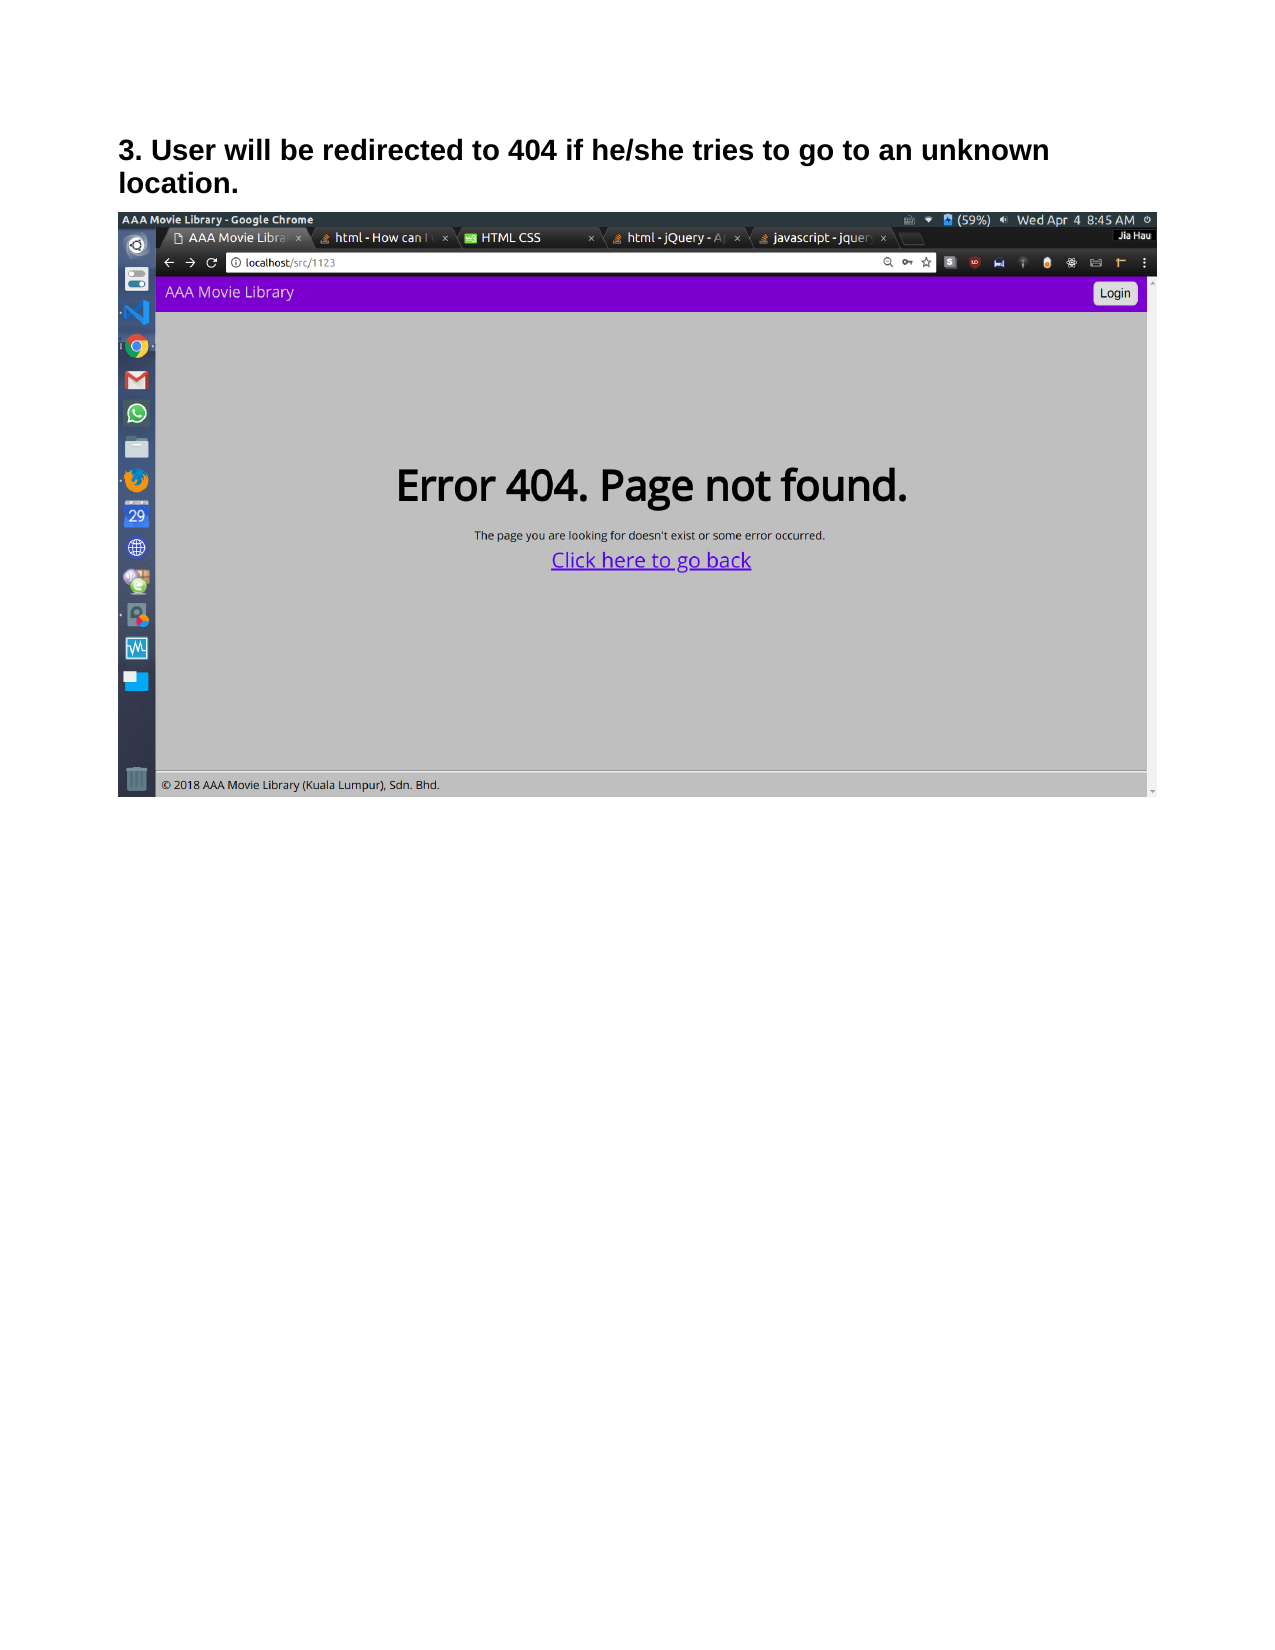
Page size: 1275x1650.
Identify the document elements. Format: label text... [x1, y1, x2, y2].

picture [118, 212, 1157, 797]
subtitle 3. User will be redirected to 404 if he/she tries to go to an unknown location. [118, 133, 1157, 200]
